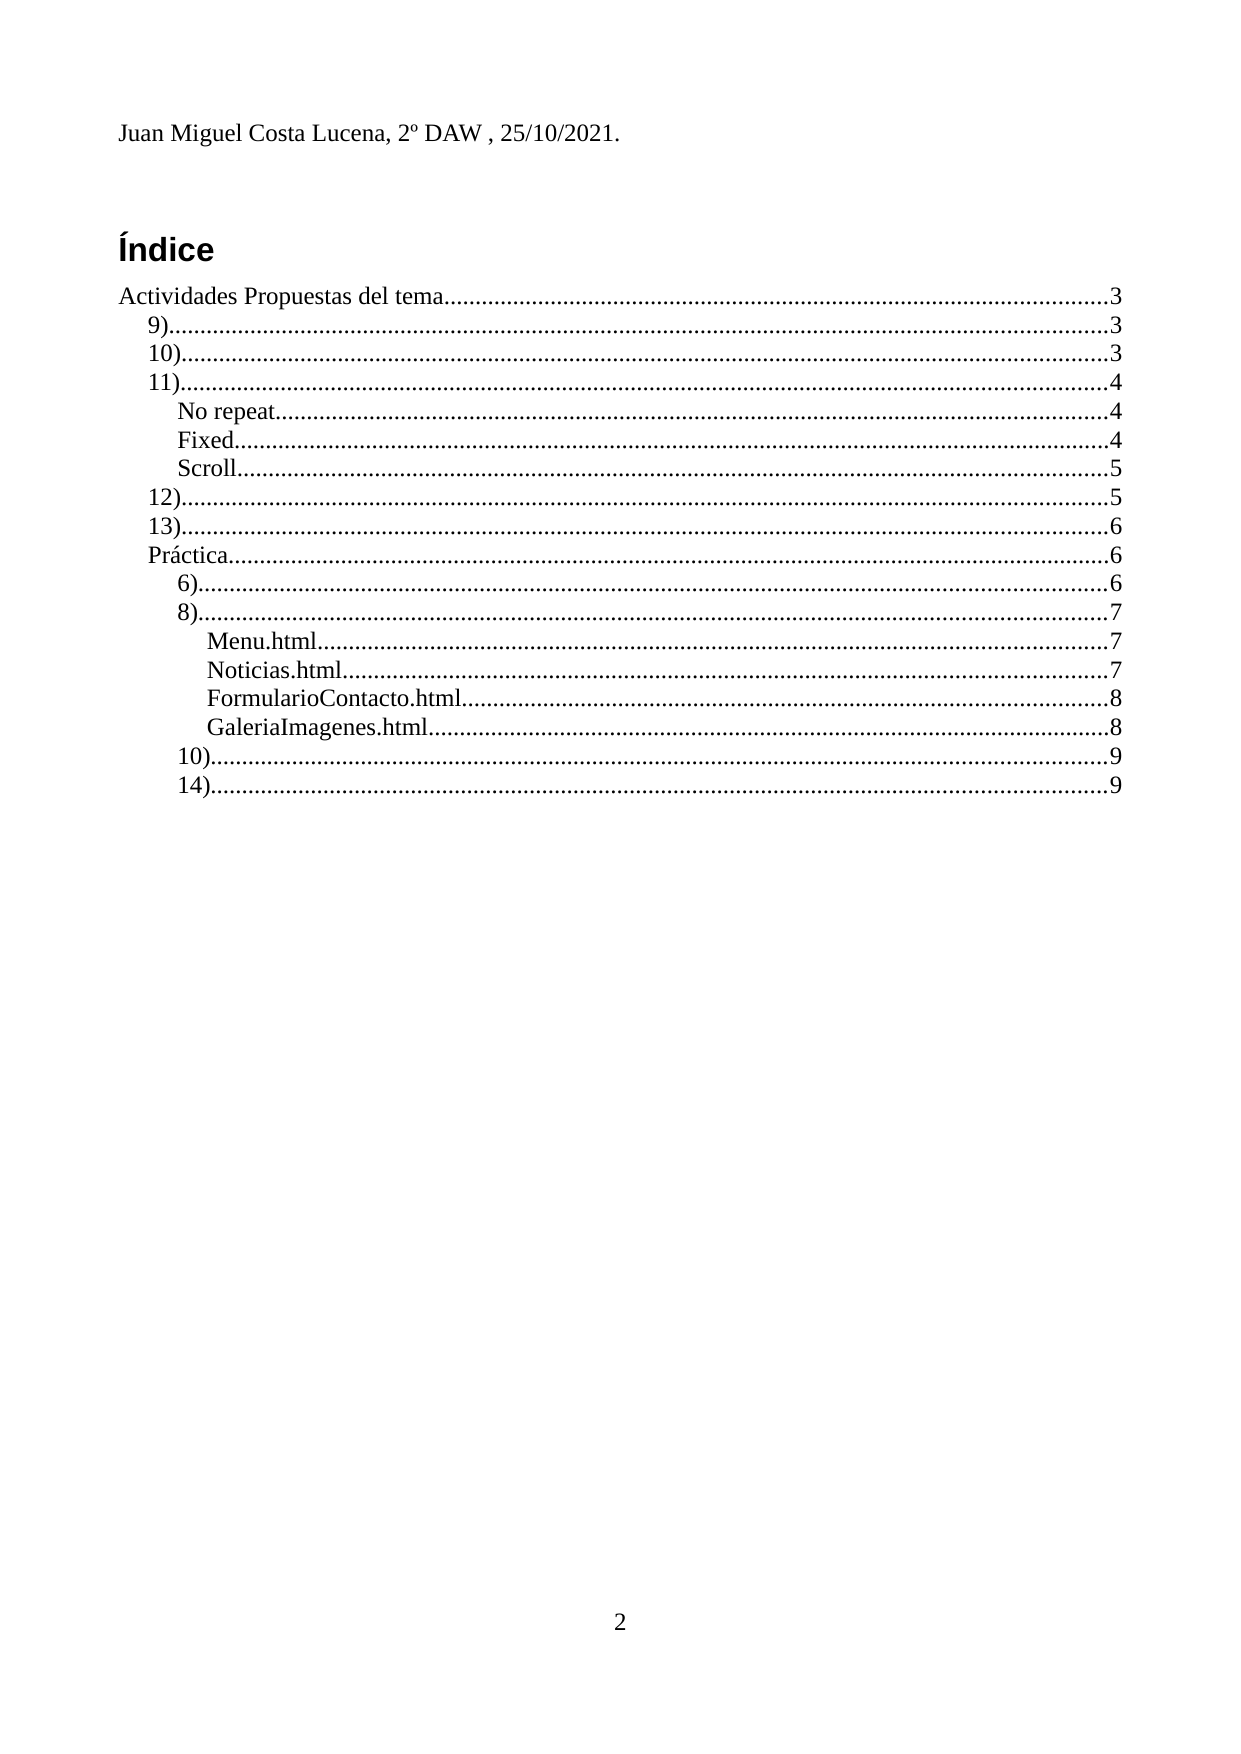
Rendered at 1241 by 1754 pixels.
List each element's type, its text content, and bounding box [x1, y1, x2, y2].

text 13) 6 [148, 511, 1122, 540]
text Fixed 4 [177, 425, 1122, 453]
text Práctica 6 [148, 540, 1122, 568]
text 10) 9 [177, 741, 1122, 770]
text No repeat 4 [177, 396, 1122, 425]
subtitle Índice [118, 230, 1122, 268]
text FormularioContacto.html 8 [207, 683, 1122, 712]
text 10) 3 [148, 338, 1122, 367]
text 9) 3 [148, 310, 1122, 338]
text Actividades Propuestas del tema 3 [118, 281, 1122, 310]
text Menu.html 7 [207, 626, 1122, 655]
text 12) 5 [148, 482, 1122, 511]
text Noticias.html 7 [207, 655, 1122, 683]
text 14) 9 [177, 770, 1122, 798]
text Scroll 5 [177, 453, 1122, 482]
text 6) 6 [177, 568, 1122, 597]
text 8) 7 [177, 597, 1122, 626]
text 11) 4 [148, 367, 1122, 396]
text GaleriaImagenes.html 8 [207, 712, 1122, 741]
